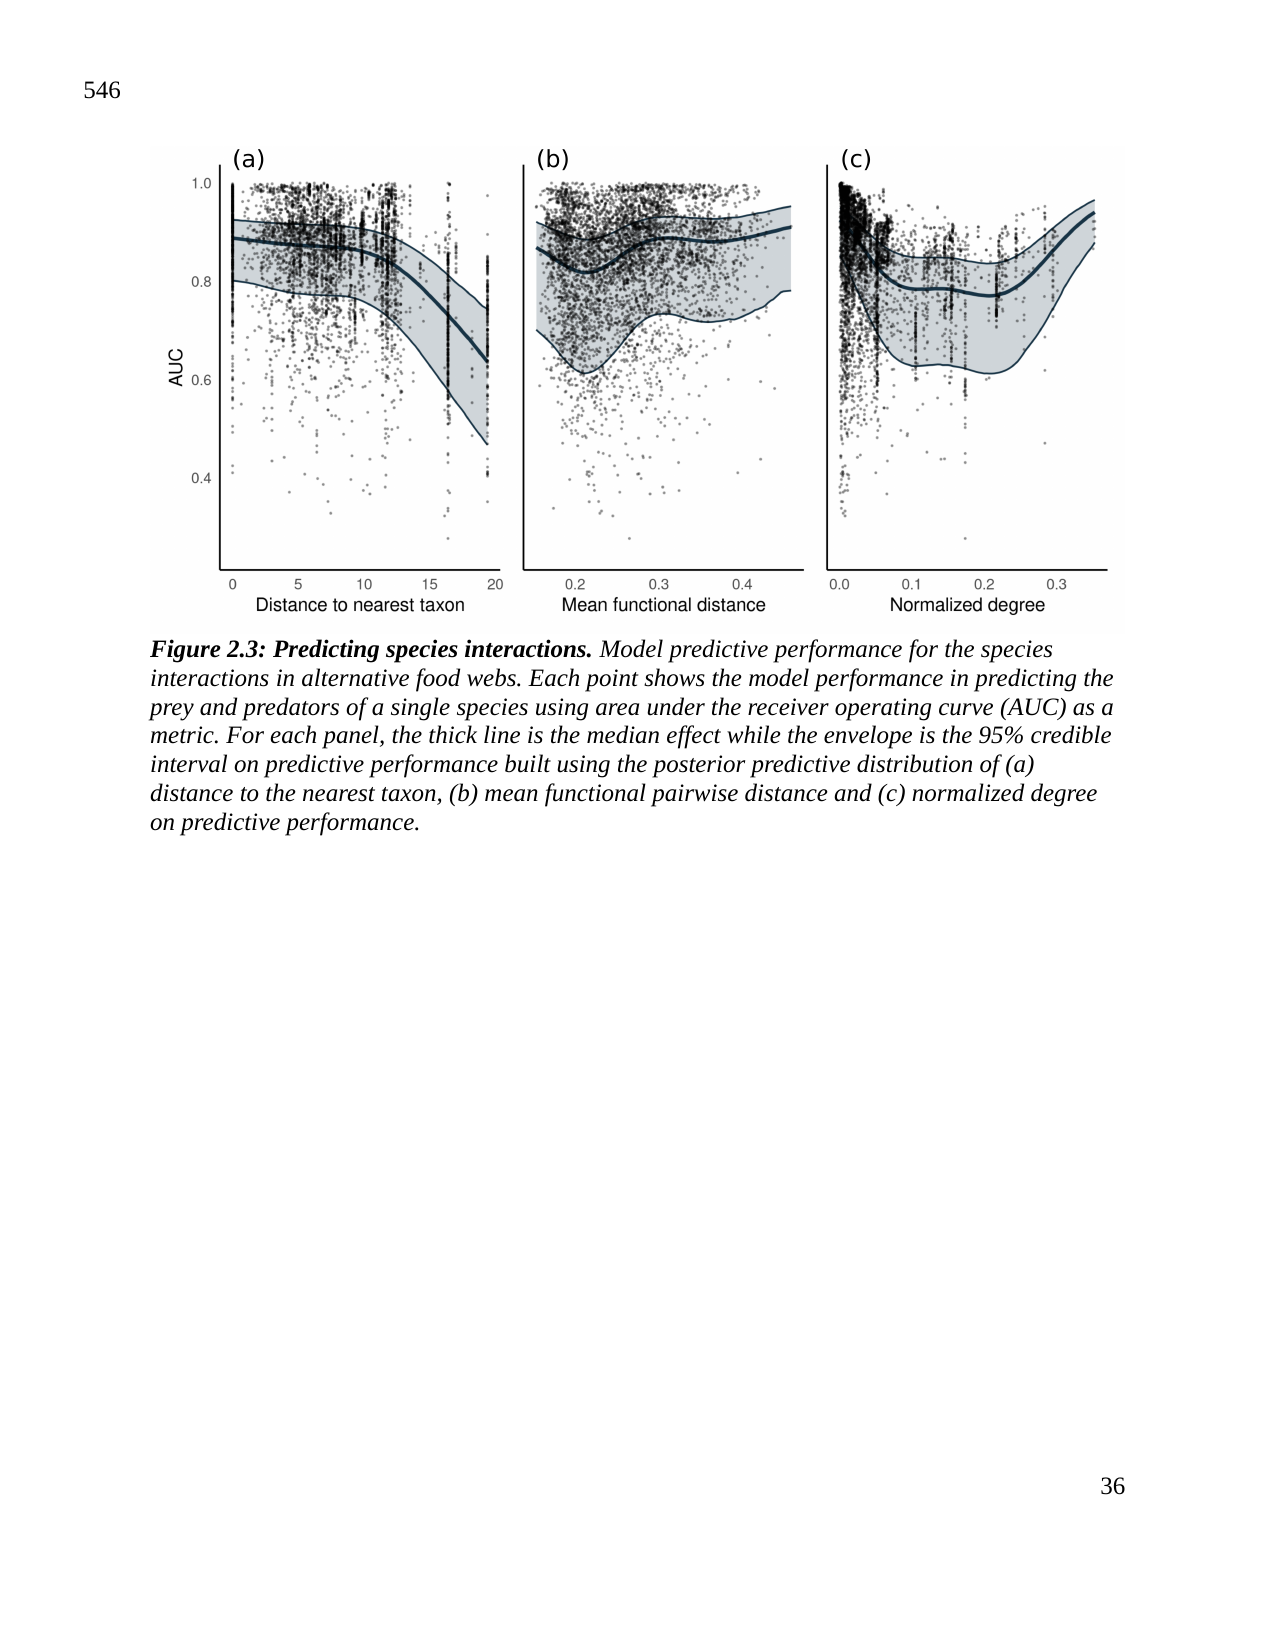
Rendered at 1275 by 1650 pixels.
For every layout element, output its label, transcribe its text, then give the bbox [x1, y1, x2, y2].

picture [150, 146, 1125, 634]
text Figure 2.3: Predicting species interactions. Model predictive performance for the species interactions in alternative food webs. Each point shows the model performance in predicting the prey and predators of a single species using area under the receiver operating curve (AUC) as a metric. For each panel, the thick line is the median effect while the envelope is the 95% credible interval on predictive performance built using the posterior predictive distribution of (a) distance to the nearest taxon, (b) mean functional pairwise distance and (c) normalized degree on predictive performance. [150, 634, 1125, 835]
